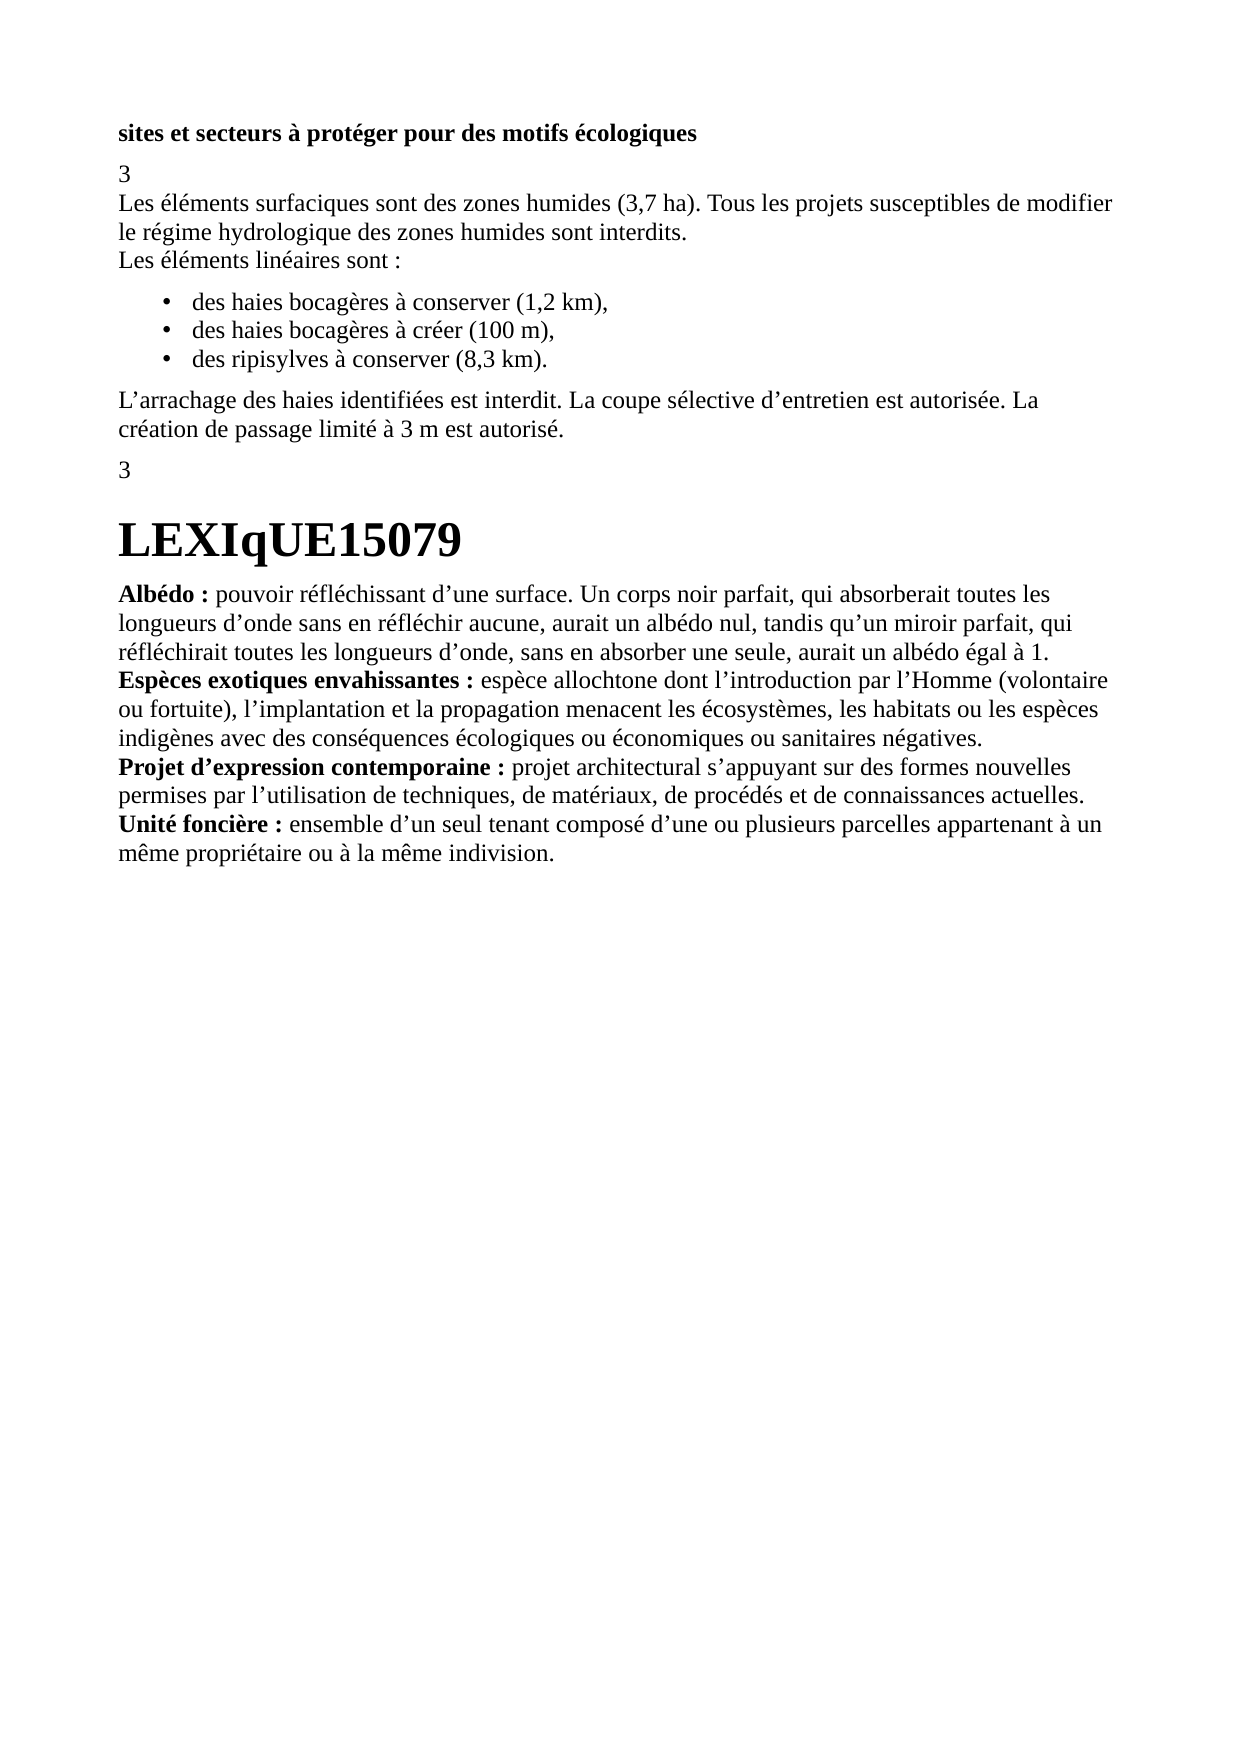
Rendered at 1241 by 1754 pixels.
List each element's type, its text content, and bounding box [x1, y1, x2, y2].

subtitle sites et secteurs à protéger pour des motifs écologiques [118, 118, 1122, 147]
subtitle LEXIqUE15079 [118, 509, 1122, 567]
list des haies bocagères à créer (100 m), [162, 316, 1122, 344]
text Unité foncière : ensemble d’un seul tenant composé d’une ou plusieurs parcelles appartenant à un même propriétaire ou à la même indivision. [118, 809, 1122, 867]
text Les éléments linéaires sont : [118, 246, 1122, 274]
text 3 [118, 159, 1122, 188]
list des haies bocagères à conserver (1,2 km), [162, 287, 1122, 316]
list des ripisylves à conserver (8,3 km). [162, 344, 1122, 373]
text 3 [118, 456, 1122, 484]
text Projet d’expression contemporaine : projet architectural s’appuyant sur des formes nouvelles permises par l’utilisation de techniques, de matériaux, de procédés et de connaissances actuelles. [118, 752, 1122, 809]
text Les éléments surfaciques sont des zones humides (3,7 ha). Tous les projets susceptibles de modifier le régime hydrologique des zones humides sont interdits. [118, 188, 1122, 246]
text Albédo : pouvoir réfléchissant d’une surface. Un corps noir parfait, qui absorberait toutes les longueurs d’onde sans en réfléchir aucune, aurait un albédo nul, tandis qu’un miroir parfait, qui réfléchirait toutes les longueurs d’onde, sans en absorber une seule, aurait un albédo égal à 1. [118, 579, 1122, 666]
text L’arrachage des haies identifiées est interdit. La coupe sélective d’entretien est autorisée. La création de passage limité à 3 m est autorisé. [118, 386, 1122, 443]
text Espèces exotiques envahissantes : espèce allochtone dont l’introduction par l’Homme (volontaire ou fortuite), l’implantation et la propagation menacent les écosystèmes, les habitats ou les espèces indigènes avec des conséquences écologiques ou économiques ou sanitaires négatives. [118, 666, 1122, 752]
